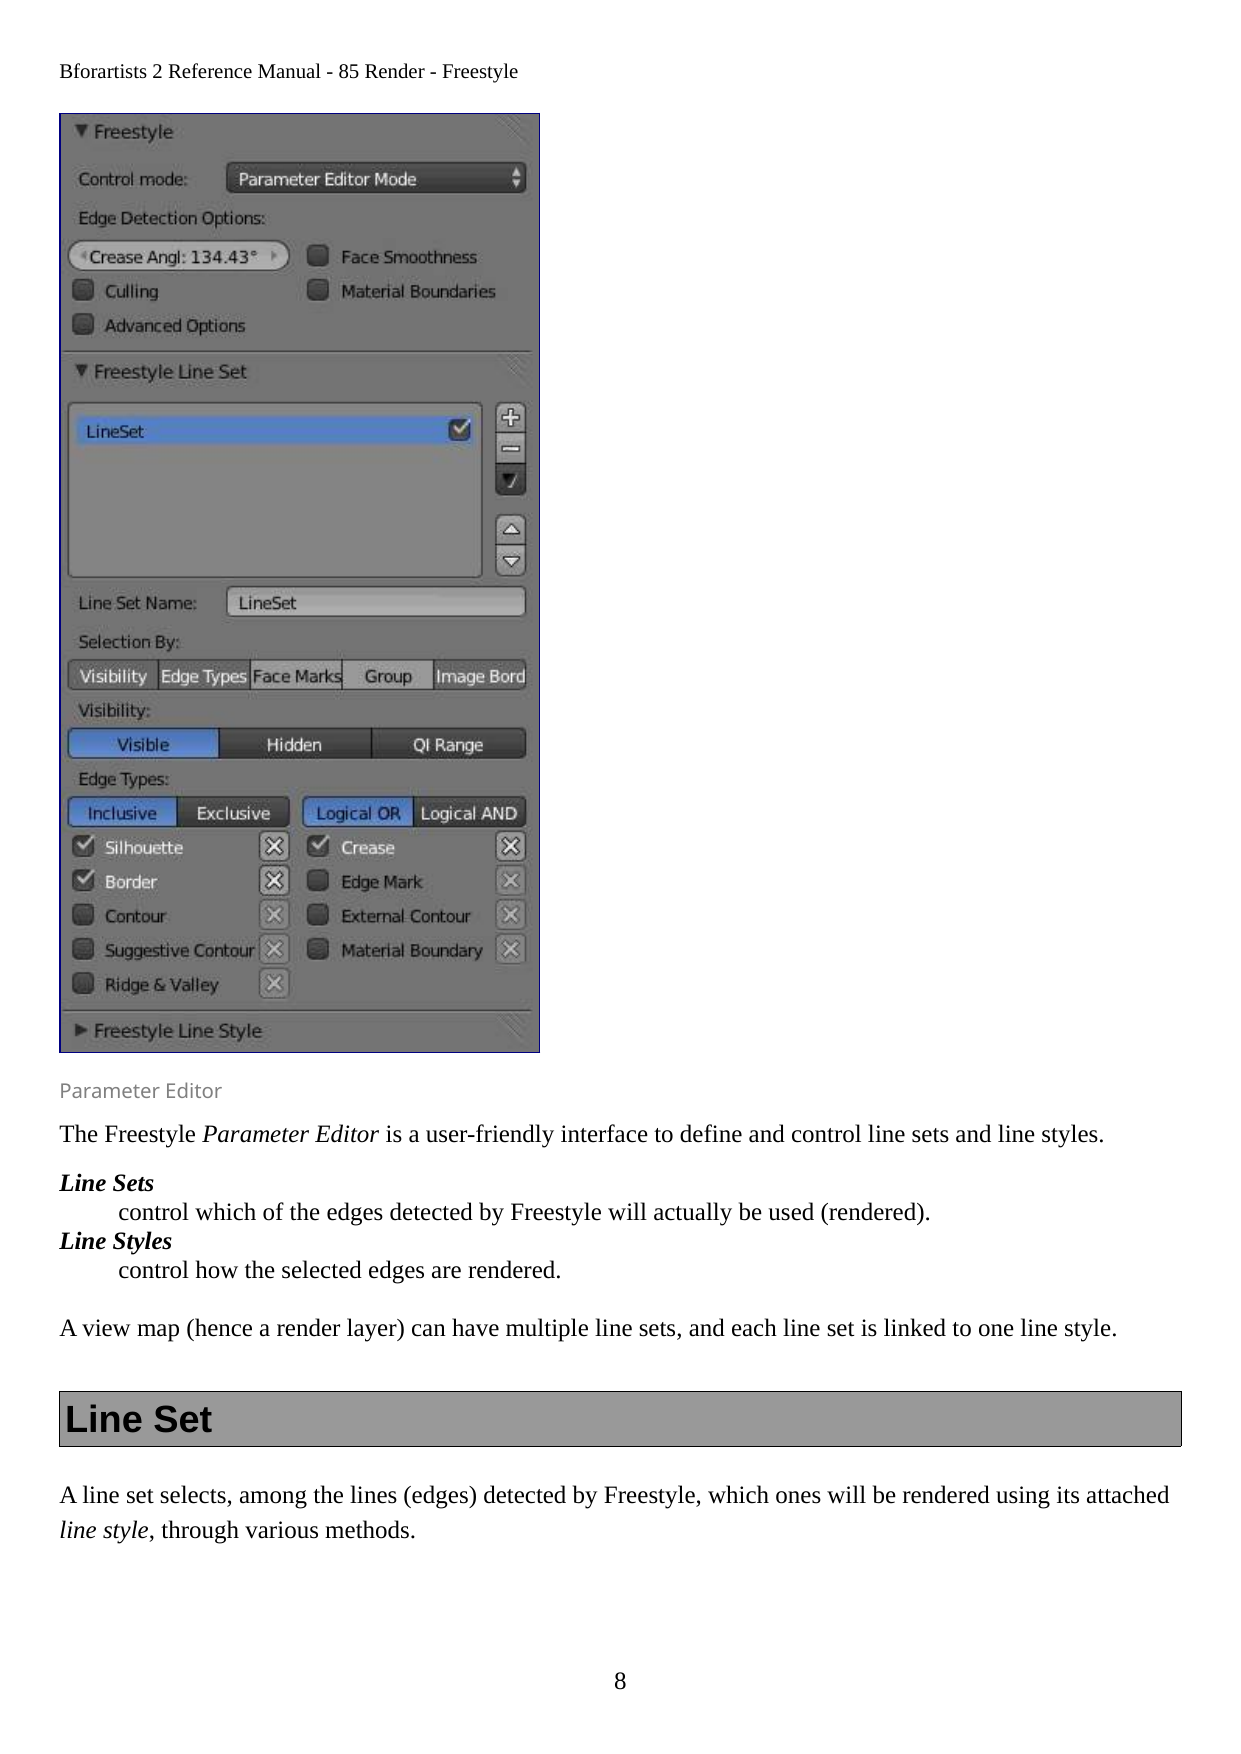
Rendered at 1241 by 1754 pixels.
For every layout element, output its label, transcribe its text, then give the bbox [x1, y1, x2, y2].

list control how the selected edges are rendered. [118, 1255, 1181, 1283]
text Parameter Editor [59, 1074, 1181, 1105]
text A view map (hence a render layer) can have multiple line sets, and each line set is linked to one line style. [59, 1313, 1181, 1342]
text The Freestyle Parameter Editor is a user-friendly interface to define and control line sets and line styles. [59, 1119, 1181, 1148]
list control which of the edges detected by Freestyle will actually be used (rendered). [118, 1197, 1181, 1226]
table_header Line Set [60, 1392, 1181, 1446]
picture [61, 114, 539, 1052]
subtitle Line Sets [59, 1168, 1181, 1197]
subtitle Line Styles [59, 1226, 1181, 1255]
text A line set selects, among the lines (edges) detected by Freestyle, which ones will be rendered using its attached line style, through various methods. [59, 1481, 1181, 1544]
